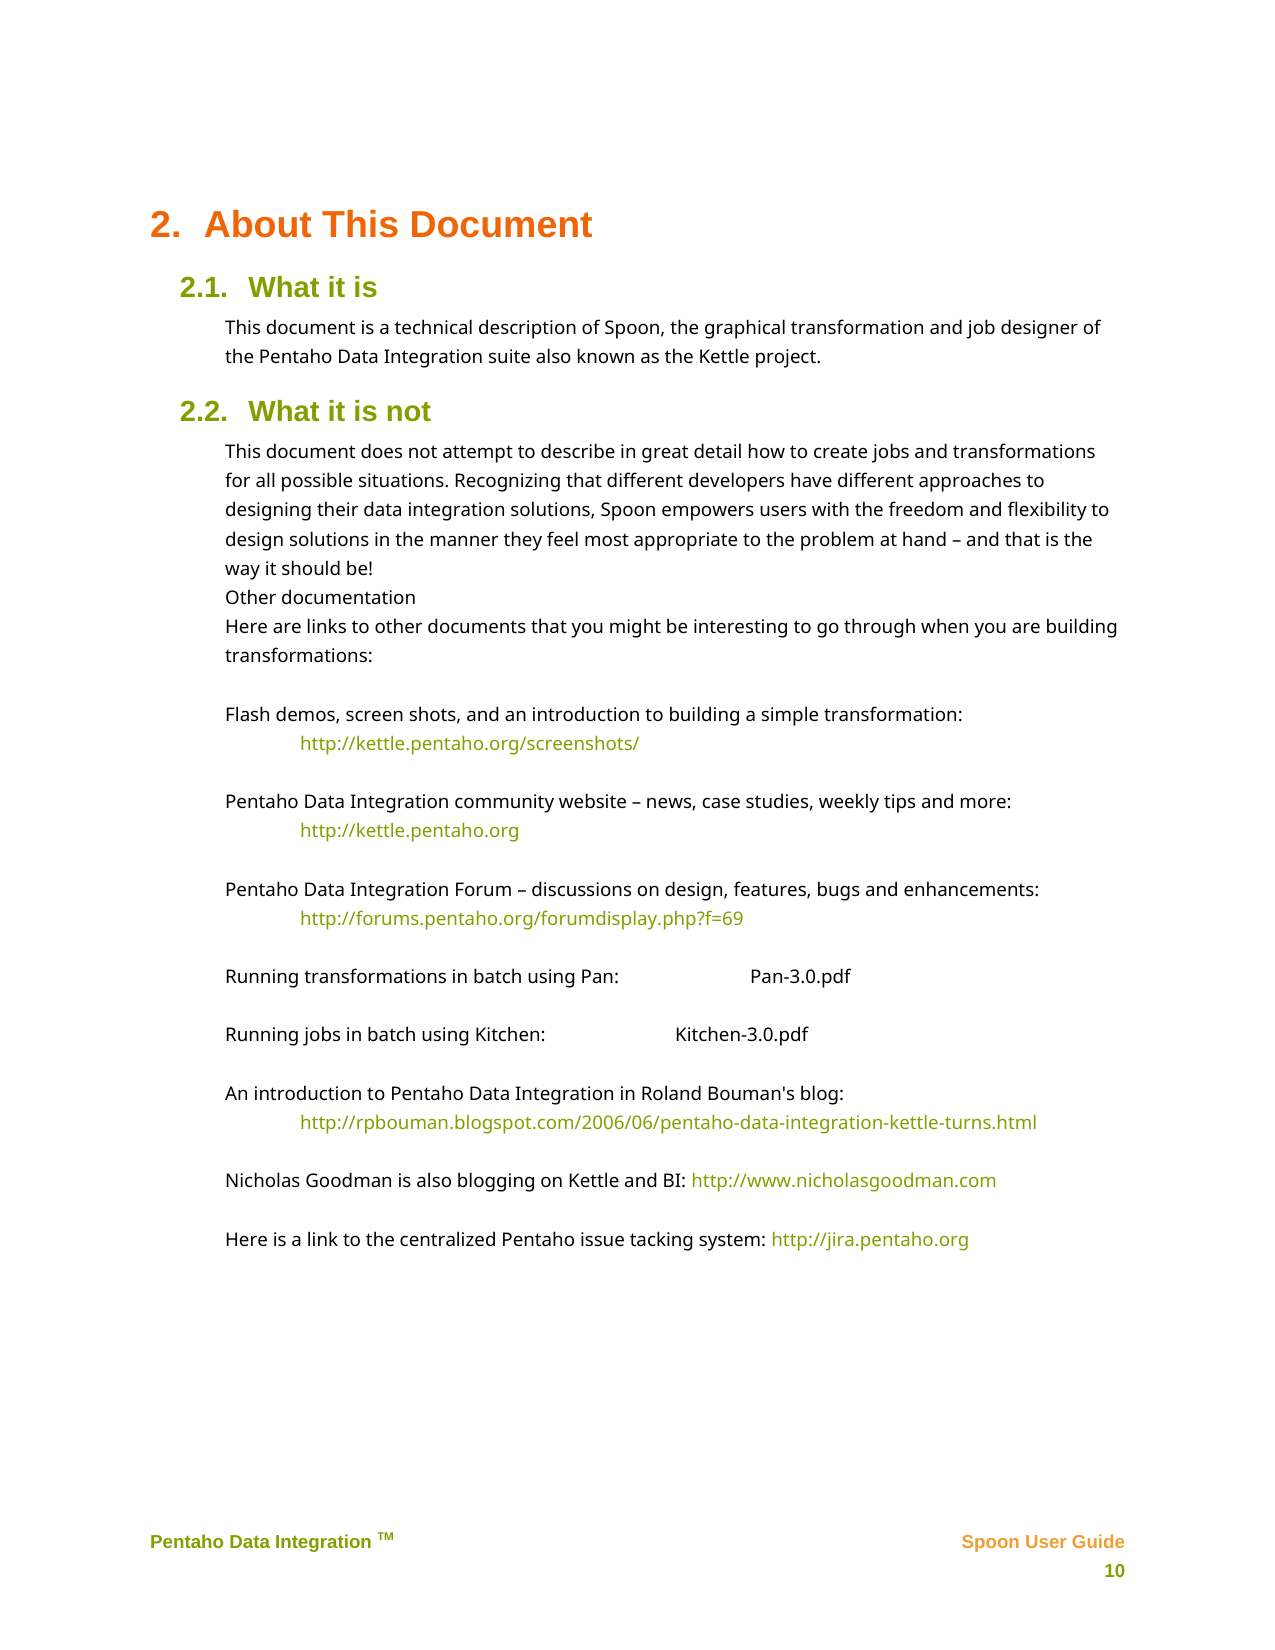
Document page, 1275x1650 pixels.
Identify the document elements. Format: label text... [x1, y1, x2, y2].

text This document is a technical description of Spoon, the graphical transformation and job designer of the Pentaho Data Integration suite also known as the Kettle project. [225, 311, 1125, 369]
subtitle What it is [179, 270, 1125, 304]
subtitle What it is not [179, 394, 1125, 429]
text Flash demos, screen shots, and an introduction to building a simple transformation: [225, 698, 1125, 727]
text Other documentation [225, 581, 1125, 610]
text Pentaho Data Integration community website – news, case studies, weekly tips and more: [225, 785, 1125, 814]
text Here is a link to the centralized Pentaho issue tacking system: http://jira.pentaho.org [225, 1223, 1125, 1252]
subtitle About This Document [150, 210, 1125, 245]
text Running transformations in batch using Pan: Pan-3.0.pdf [225, 960, 1125, 989]
text An introduction to Pentaho Data Integration in Roland Bouman's blog: [225, 1077, 1125, 1106]
text Pentaho Data Integration Forum – discussions on design, features, bugs and enhancements: [225, 873, 1125, 902]
text http://rpbouman.blogspot.com/2006/06/pentaho-data-integration-kettle-turns.html [225, 1106, 1125, 1135]
text http://kettle.pentaho.org/screenshots/ [225, 727, 1125, 756]
text Running jobs in batch using Kitchen: Kitchen-3.0.pdf [225, 1018, 1125, 1048]
text This document does not attempt to describe in great detail how to create jobs and transformations for all possible situations. Recognizing that different developers have different approaches to designing their data integration solutions, Spoon empowers users with the freedom and flexibility to design solutions in the manner they feel most appropriate to the problem at hand – and that is the way it should be! [225, 435, 1125, 581]
text http://kettle.pentaho.org [225, 814, 1125, 843]
text Nicholas Goodman is also blogging on Kettle and BI: http://www.nicholasgoodman.com [225, 1164, 1125, 1193]
text http://forums.pentaho.org/forumdisplay.php?f=69 [225, 902, 1125, 931]
text Here are links to other documents that you might be interesting to go through when you are building transformations: [225, 610, 1125, 668]
